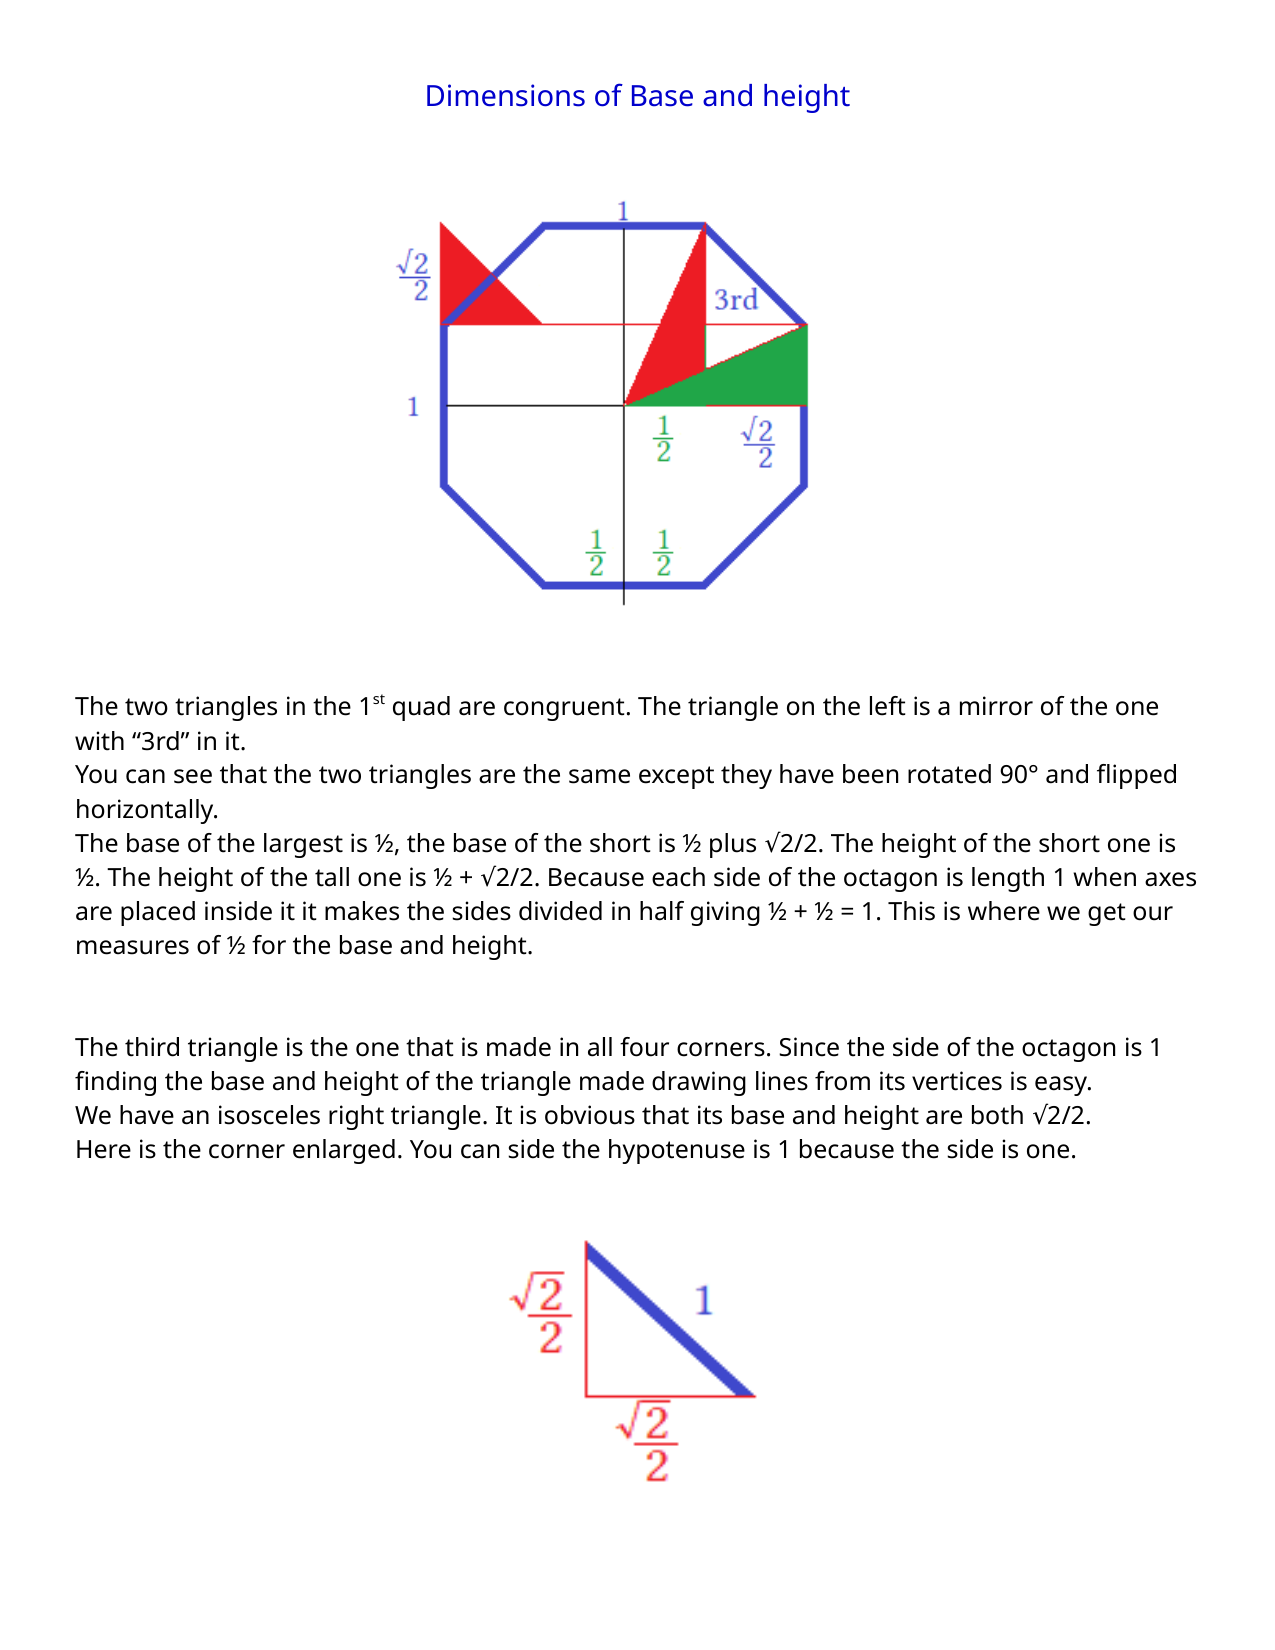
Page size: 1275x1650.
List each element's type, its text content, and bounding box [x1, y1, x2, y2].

picture [508, 1213, 767, 1484]
text We have an isosceles right triangle. It is obvious that its base and height are both √2/2. [75, 1098, 1200, 1132]
text The third triangle is the one that is made in all four corners. Since the side of the octagon is 1 [75, 1030, 1200, 1064]
text The two triangles in the 1st quad are congruent. The triangle on the left is a mirror of the one with “3rd” in it. [75, 689, 1200, 757]
text The base of the largest is ½, the base of the short is ½ plus √2/2. The height of the short one is ½. The height of the tall one is ½ + √2/2. Because each side of the octagon is length 1 when axes are placed inside it it makes the sides divided in half giving ½ + ½ = 1. This is where we get our measures of ½ for the base and height. [75, 825, 1200, 962]
picture [387, 191, 888, 621]
text You can see that the two triangles are the same except they have been rotated 90° and flipped horizontally. [75, 757, 1200, 825]
text finding the base and height of the triangle made drawing lines from its vertices is easy. [75, 1064, 1200, 1098]
text Here is the corner enlarged. You can side the hypotenuse is 1 because the side is one. [75, 1132, 1200, 1166]
text Dimensions of Base and height [75, 75, 1200, 115]
